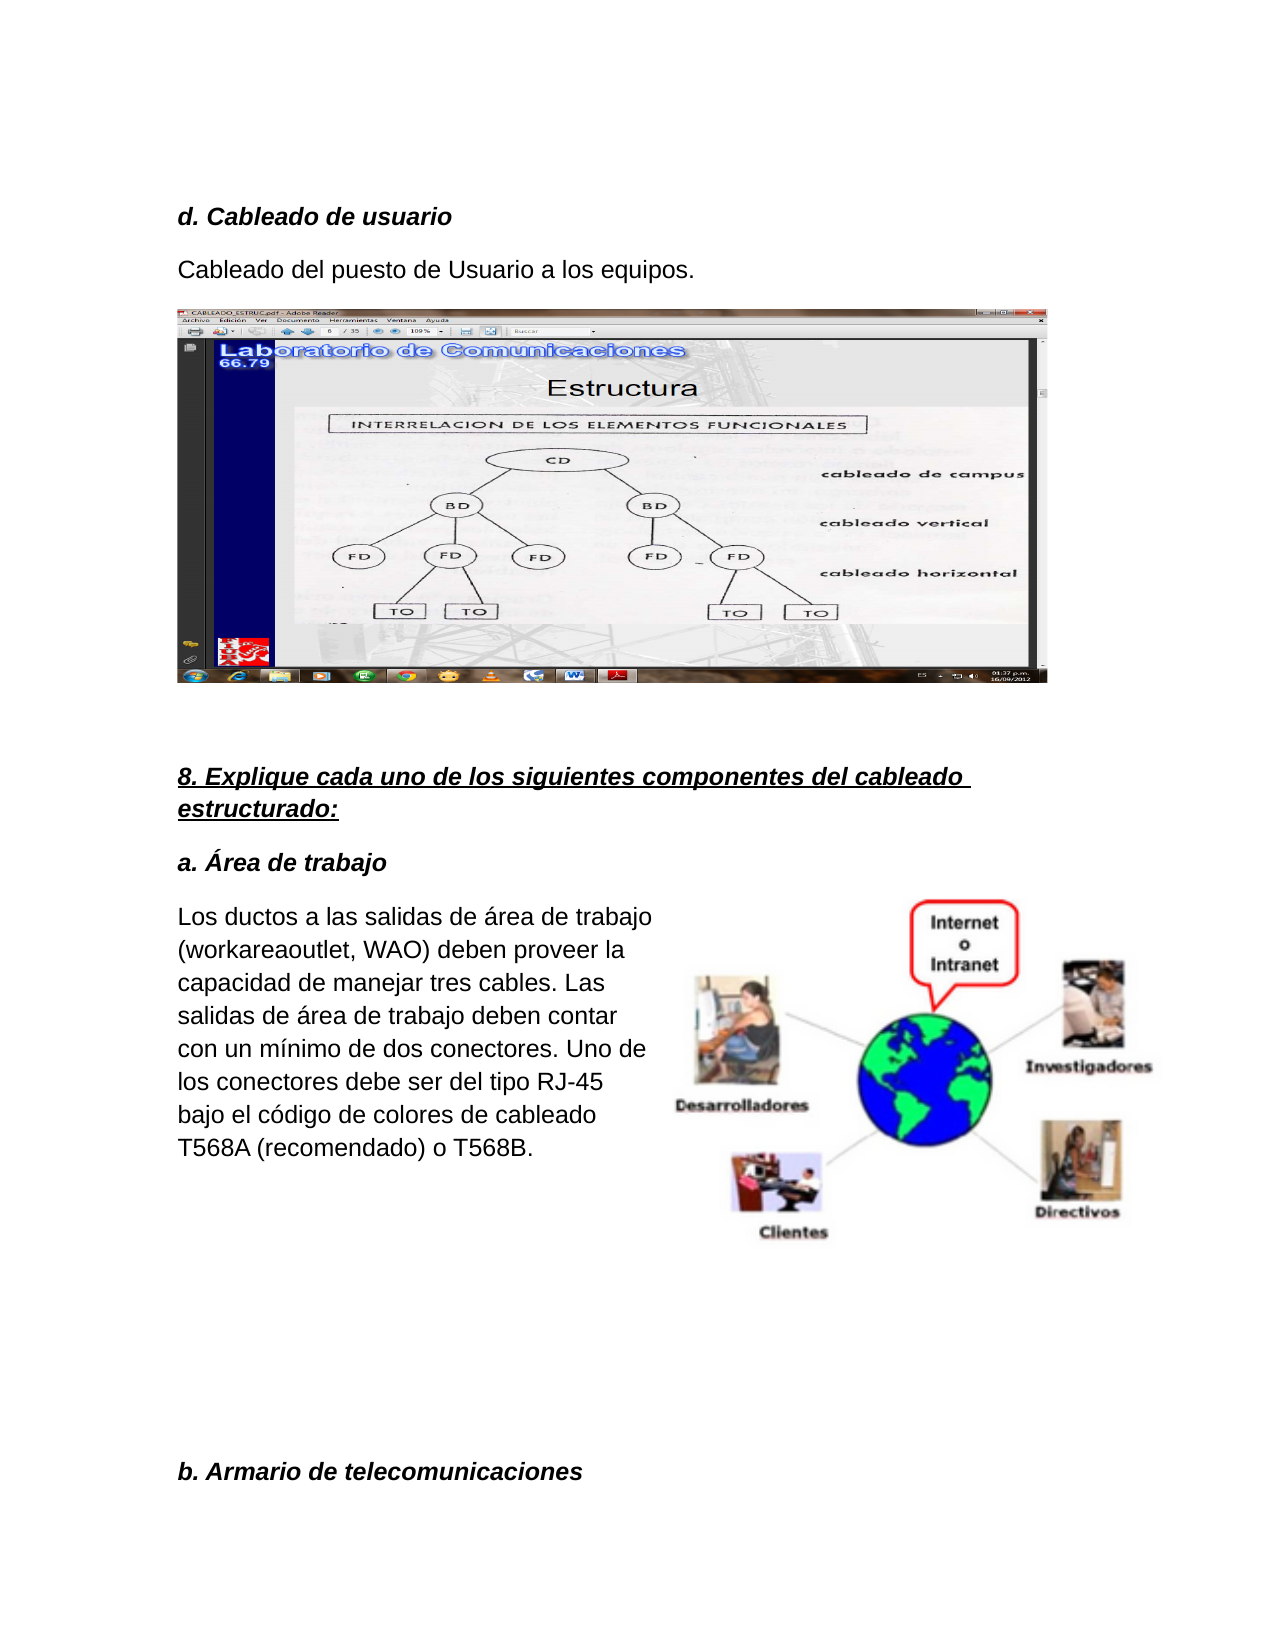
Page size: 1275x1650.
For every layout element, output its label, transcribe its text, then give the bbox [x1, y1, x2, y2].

text 8. Explique cada uno de los siguientes componentes del cableado estructurado: [177, 761, 1098, 823]
text a. Área de trabajo [177, 848, 1098, 877]
picture [671, 890, 1164, 1255]
text Cableado del puesto de Usuario a los equipos. [177, 255, 1098, 284]
text Los ductos a las salidas de área de trabajo (workareaoutlet, WAO) deben proveer la capacidad de manejar tres cables. Las salidas de área de trabajo deben contar con un mínimo de dos conectores. Uno de los conectores debe ser del tipo RJ-45 bajo el código de colores de cableado T568A (recomendado) o T568B. [177, 902, 671, 1162]
text d. Cableado de usuario [177, 201, 1098, 230]
text b. Armario de telecomunicaciones [177, 1456, 1098, 1485]
picture [177, 309, 1048, 683]
